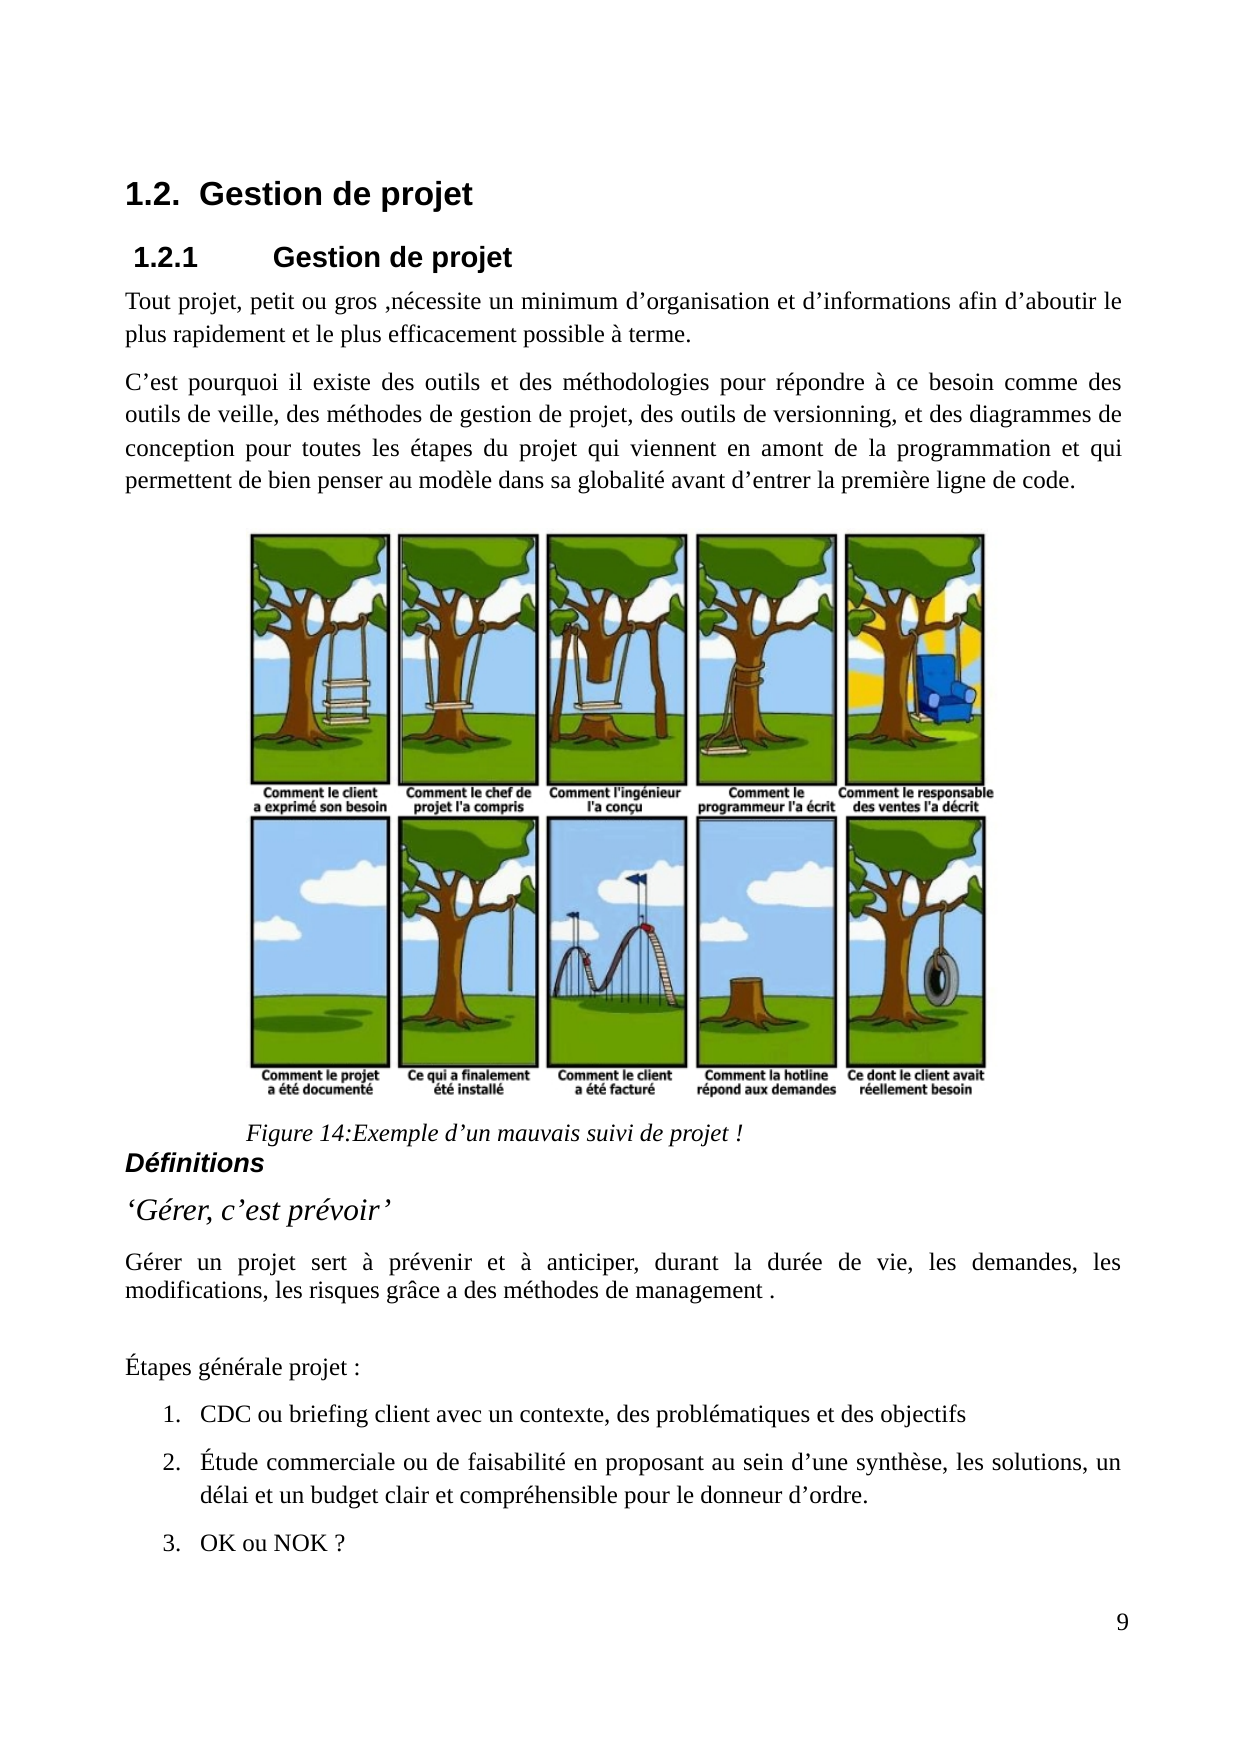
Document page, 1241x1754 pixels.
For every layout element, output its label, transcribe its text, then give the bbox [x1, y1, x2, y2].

text Étapes générale projet : [125, 1352, 1123, 1381]
picture [245, 528, 1003, 1119]
text Gérer un projet sert à prévenir et à anticiper, durant la durée de vie, les demandes, les modifications, les risques grâce a des méthodes de management . [125, 1247, 1123, 1304]
list CDC ou briefing client avec un contexte, des problématiques et des objectifs [162, 1399, 1123, 1428]
subtitle Gestion de projet [125, 240, 1123, 273]
subtitle Gestion de projet [125, 174, 1123, 213]
text ‘Gérer, c’est prévoir’ [125, 1191, 1123, 1227]
text C’est pourquoi il existe des outils et des méthodologies pour répondre à ce besoin comme des outils de veille, des méthodes de gestion de projet, des outils de versionning, et des diagrammes de conception pour toutes les étapes du projet qui viennent en amont de la programmation et qui permettent de bien penser au modèle dans sa globalité avant d’entrer la première ligne de code. [125, 367, 1123, 494]
text Figure 14:Exemple d’un mauvais suivi de projet ! [246, 1119, 1002, 1147]
list Étude commerciale ou de faisabilité en proposant au sein d’une synthèse, les solutions, un délai et un budget clair et compréhensible pour le donneur d’ordre. [162, 1447, 1123, 1509]
text Tout projet, petit ou gros ,nécessite un minimum d’organisation et d’informations afin d’aboutir le plus rapidement et le plus efficacement possible à terme. [125, 286, 1123, 348]
list OK ou NOK ? [162, 1528, 1123, 1556]
subtitle Définitions [125, 516, 1123, 1178]
